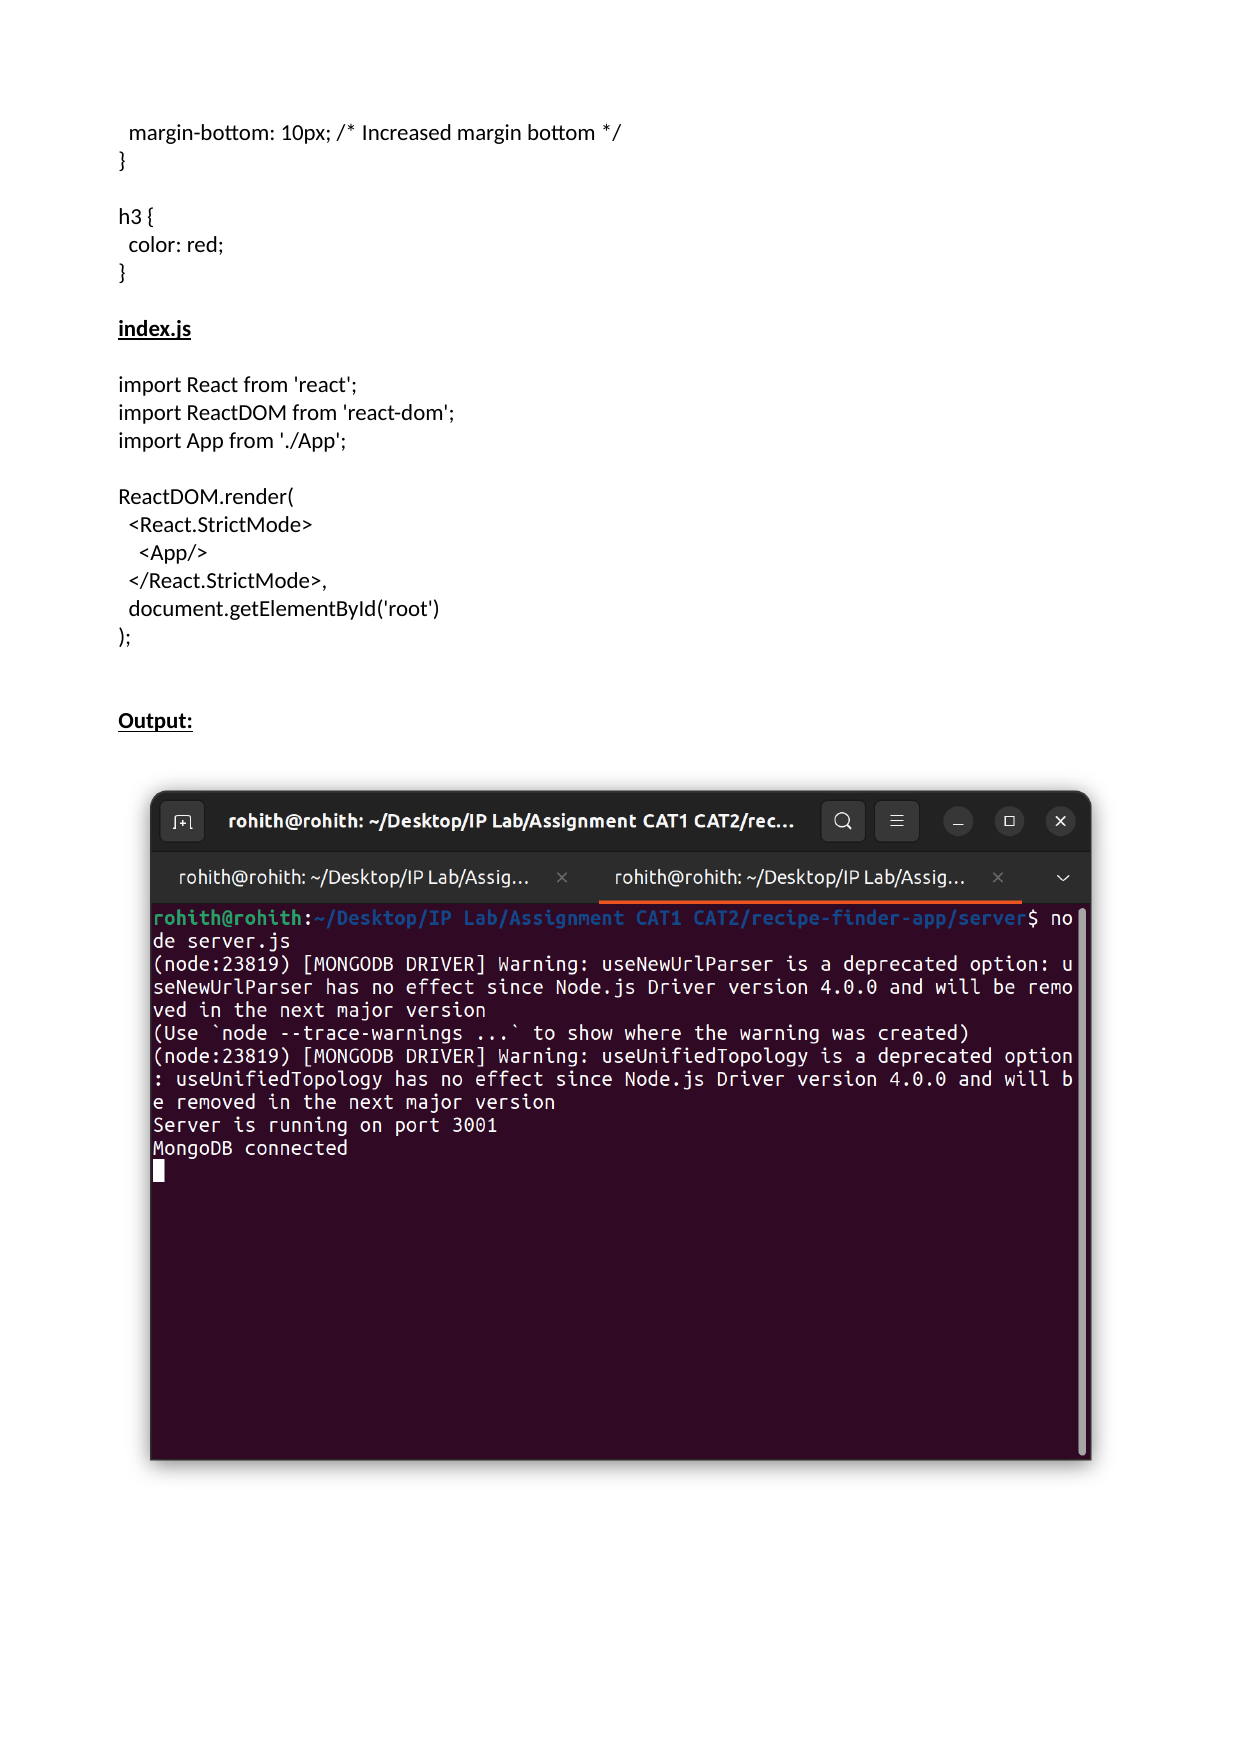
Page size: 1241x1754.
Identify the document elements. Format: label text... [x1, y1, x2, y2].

list document.getElementById('root') [118, 594, 1122, 622]
list index.js [118, 314, 1122, 342]
list ); [118, 622, 1122, 651]
list ReactDOM.render( [118, 482, 1122, 510]
list <App/> [118, 538, 1122, 566]
picture [118, 762, 1123, 1496]
list import App from './App'; [118, 426, 1122, 454]
list import ReactDOM from 'react-dom'; [118, 398, 1122, 426]
list color: red; [118, 230, 1122, 258]
list } [118, 146, 1122, 174]
list <React.StrictMode> [118, 510, 1122, 538]
list import React from 'react'; [118, 370, 1122, 398]
list Output: [118, 707, 1122, 734]
list margin-bottom: 10px; /* Increased margin bottom */ [118, 118, 1122, 146]
list h3 { [118, 202, 1122, 230]
list </React.StrictMode>, [118, 566, 1122, 594]
list } [118, 258, 1122, 286]
